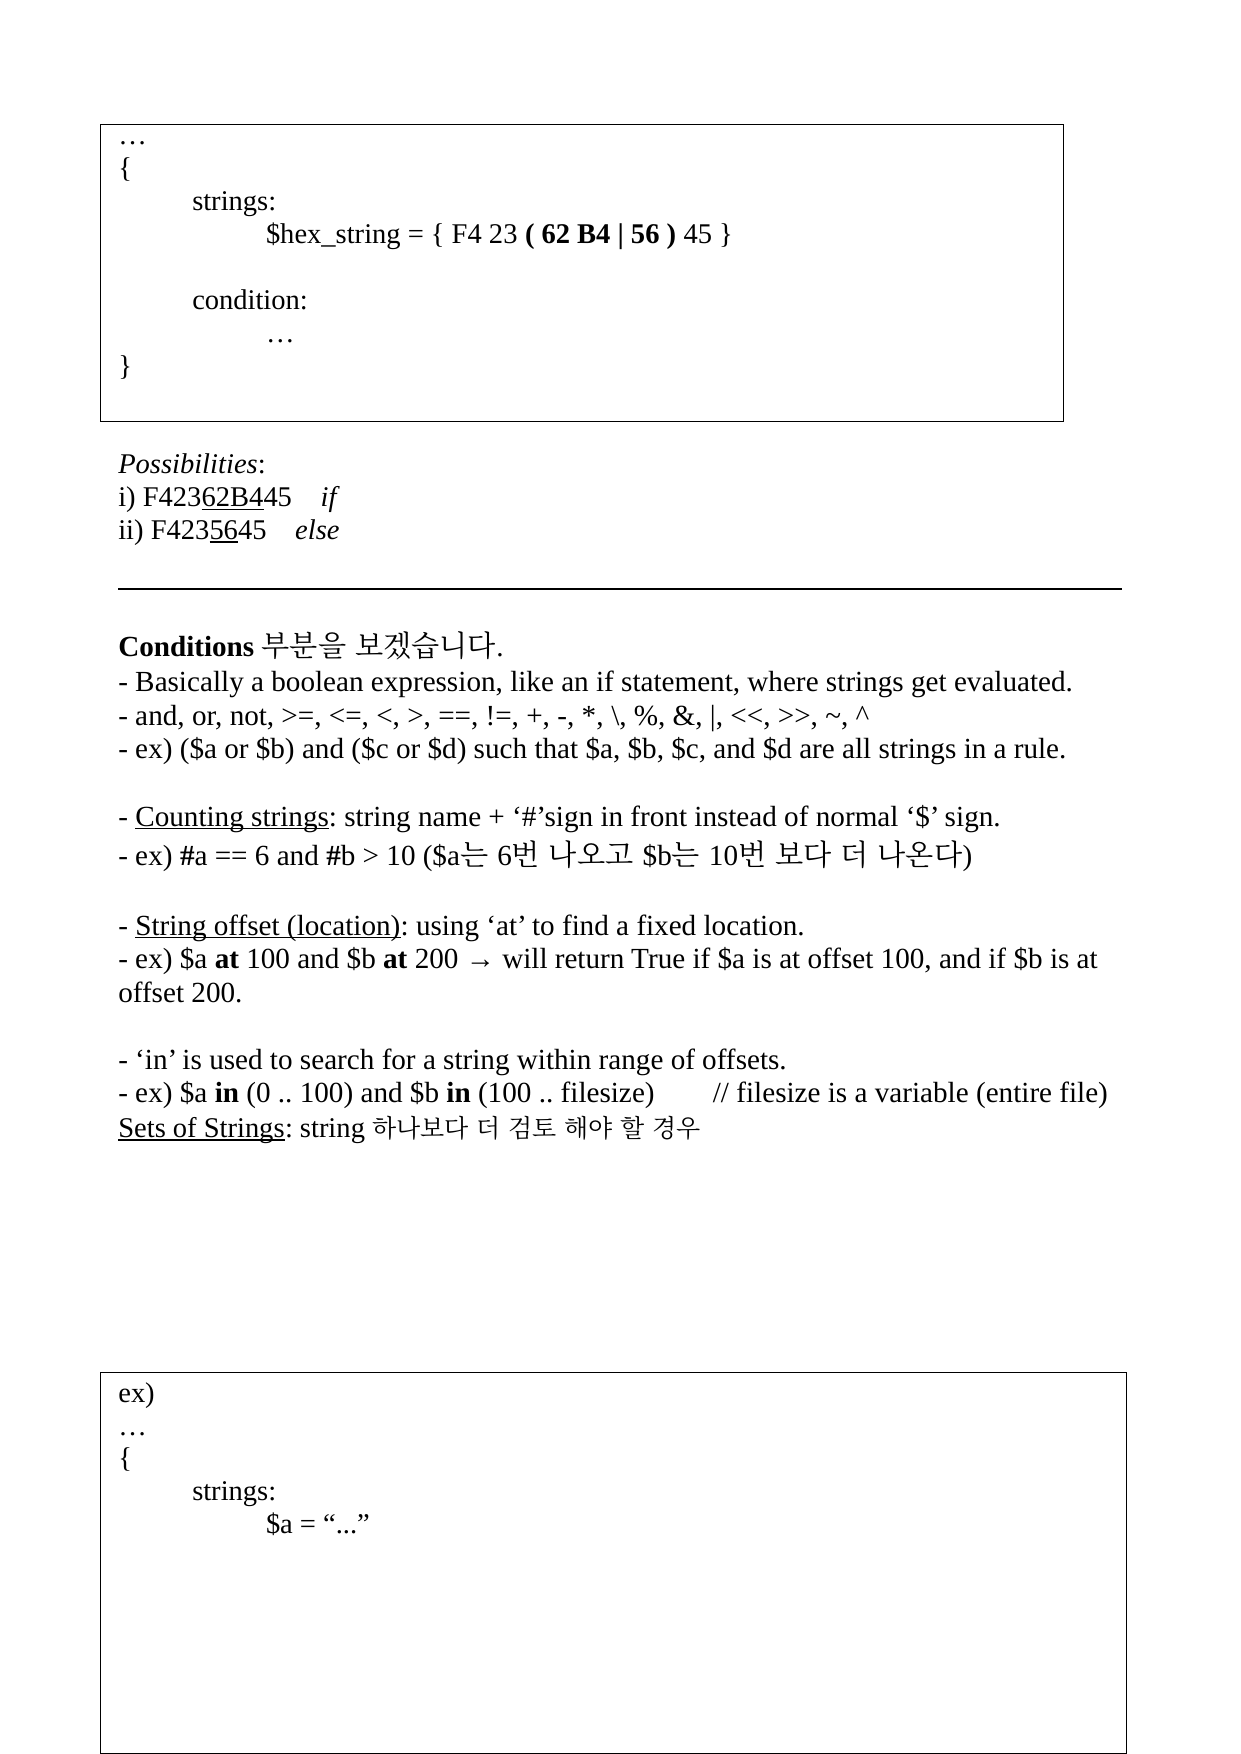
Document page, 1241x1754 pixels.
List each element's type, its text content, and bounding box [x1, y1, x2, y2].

text - ‘in’ is used to search for a string within range of offsets. [118, 1042, 1122, 1075]
text - ex) #a == 6 and #b > 10 ($a는 6번 나오고 $b는 10번 보다 더 나온다) [118, 832, 1122, 874]
text Conditions 부분을 보겠습니다. [118, 623, 1122, 664]
text $a = “...” [118, 1507, 1122, 1540]
text strings: [118, 184, 1063, 217]
text condition: [118, 283, 1063, 316]
text - ex) ($a or $b) and ($c or $d) such that $a, $b, $c, and $d are all strings in a rule. [118, 732, 1122, 765]
text Possibilities: [118, 447, 1122, 480]
text ex) [118, 1375, 1122, 1408]
text [1064, 348, 1122, 381]
text - Counting strings: string name + ‘#’sign in front instead of normal ‘$’ sign. [118, 799, 1122, 832]
text { [118, 151, 1063, 184]
text [1064, 283, 1122, 316]
text } [118, 348, 1063, 381]
text - Basically a boolean expression, like an if statement, where strings get evaluated. [118, 664, 1122, 698]
text - ex) $a in (0 .. 100) and $b in (100 .. filesize) // filesize is a variable (entire file) [118, 1075, 1122, 1109]
text - ex) $a at 100 and $b at 200 → will return True if $a is at offset 100, and if $b is at offset 200. [118, 941, 1122, 1008]
text [1064, 217, 1122, 250]
text … [118, 1408, 1122, 1441]
text { [118, 1441, 1122, 1474]
text [1064, 184, 1122, 217]
text $hex_string = { F4 23 ( 62 B4 | 56 ) 45 } [118, 217, 1063, 250]
text - and, or, not, >=, <=, <, >, ==, !=, +, -, *, \, %, &, |, <<, >>, ~, ^ [118, 698, 1122, 732]
text … [118, 316, 1063, 348]
text strings: [118, 1474, 1122, 1507]
text … [118, 118, 1122, 151]
text [1064, 151, 1122, 184]
text i) F42362B445 if [118, 480, 1122, 513]
text ii) F4235645 else [118, 513, 1122, 546]
text Sets of Strings: string 하나보다 더 검토 해야 할 경우 [118, 1109, 1122, 1145]
text - String offset (location): using ‘at’ to find a fixed location. [118, 908, 1122, 941]
text [1064, 316, 1122, 348]
